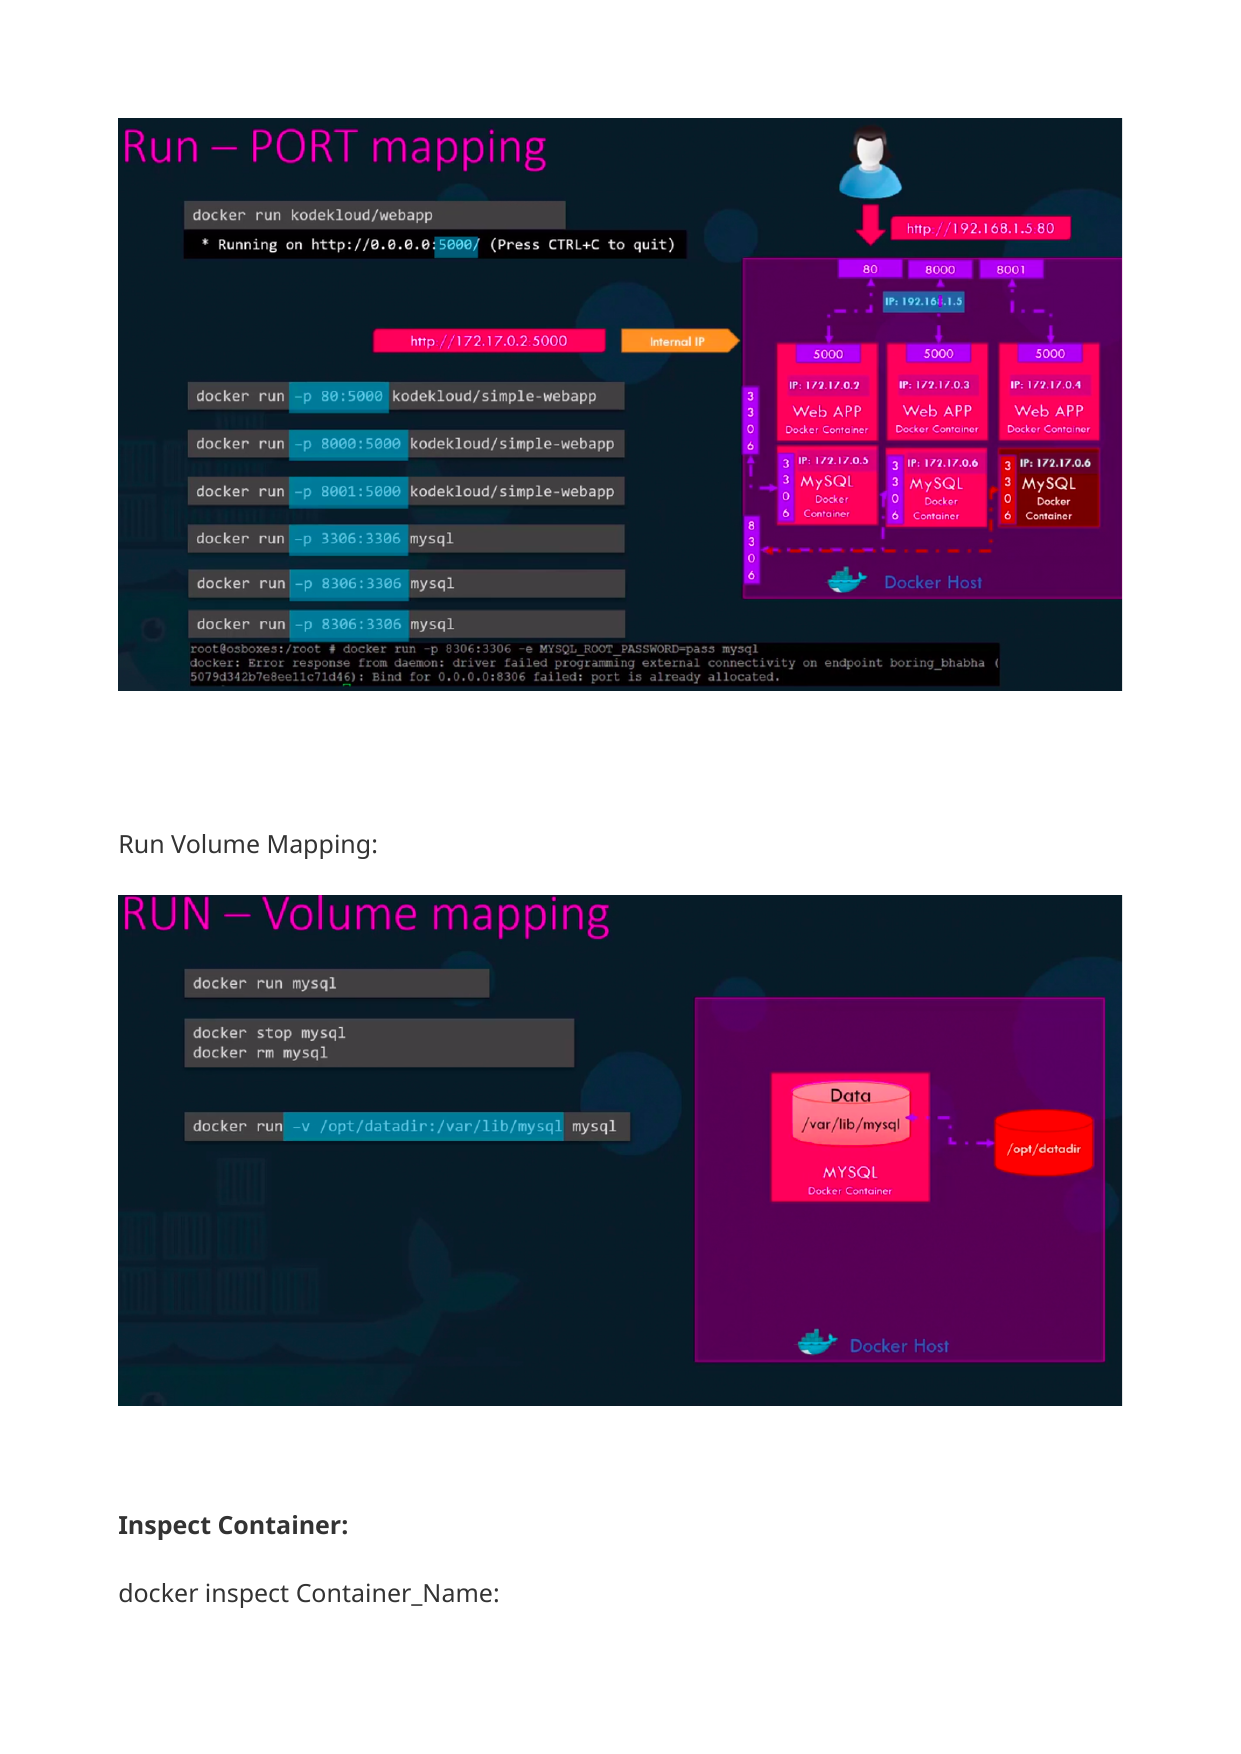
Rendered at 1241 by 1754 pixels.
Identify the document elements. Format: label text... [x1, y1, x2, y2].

picture [118, 895, 1123, 1406]
text Inspect Container: [118, 1508, 1122, 1542]
text Run Volume Mapping: [118, 827, 1122, 861]
text docker inspect Container_Name: [118, 1576, 1122, 1610]
picture [118, 118, 1123, 691]
